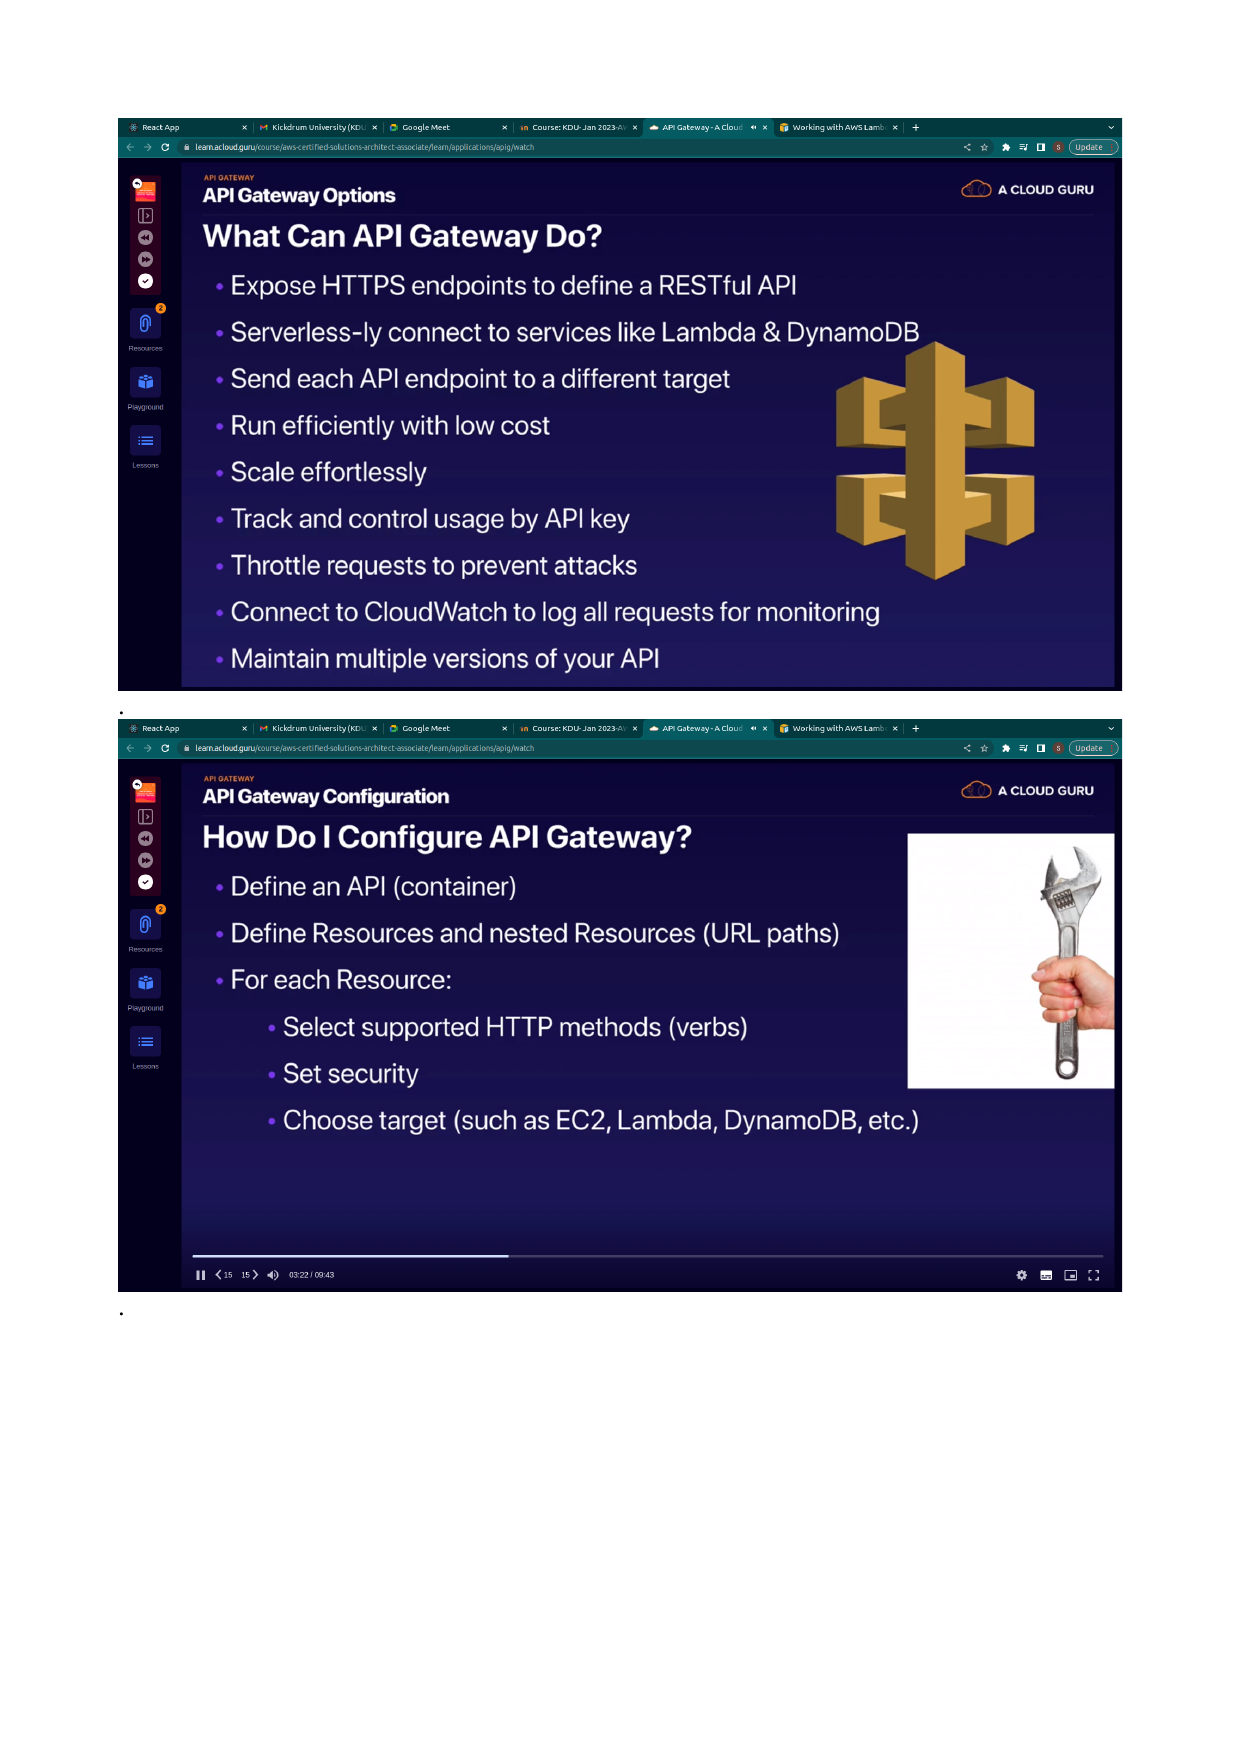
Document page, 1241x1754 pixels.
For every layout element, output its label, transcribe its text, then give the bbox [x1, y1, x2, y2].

text . [118, 1292, 1122, 1321]
picture [118, 719, 1123, 1292]
picture [118, 118, 1123, 691]
text . [118, 691, 1122, 719]
